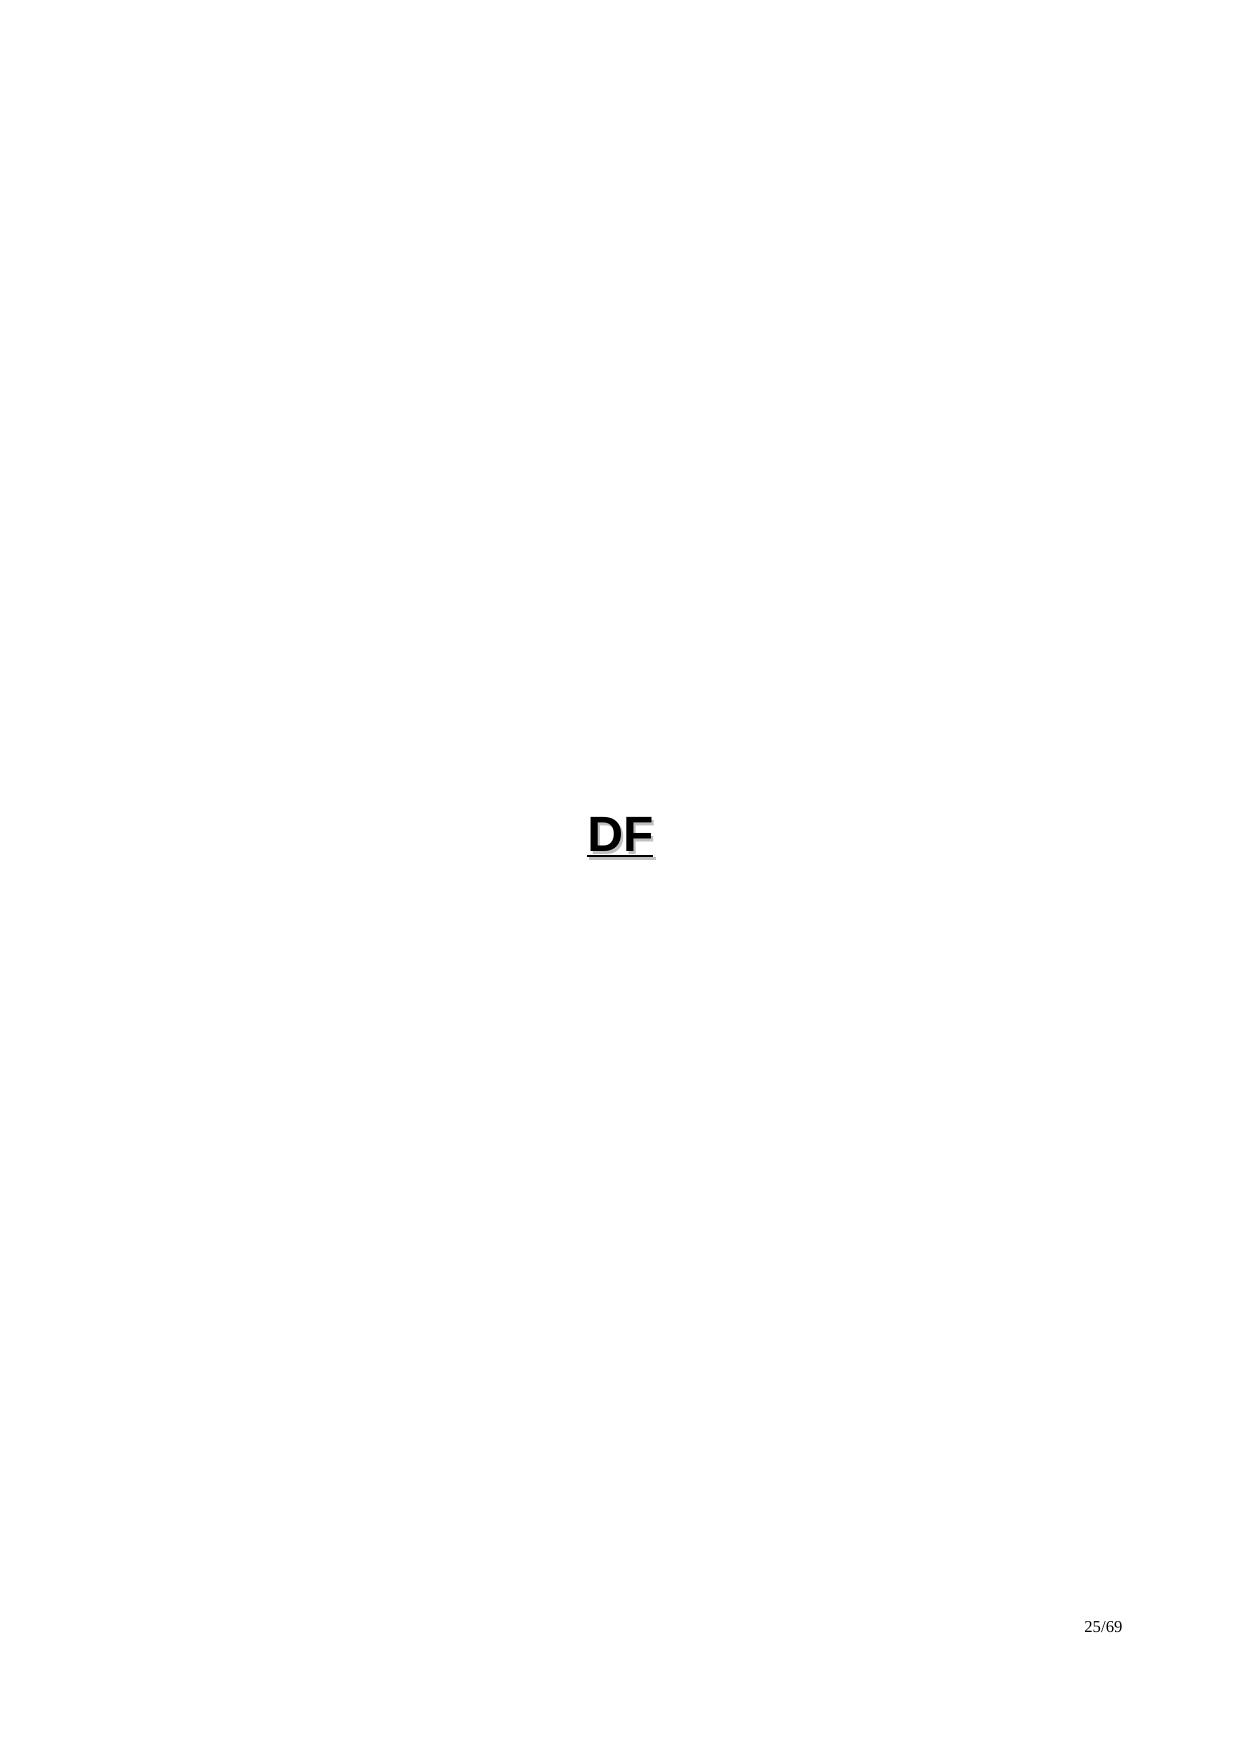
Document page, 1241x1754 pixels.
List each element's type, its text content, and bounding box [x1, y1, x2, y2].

subtitle DF [118, 805, 1122, 862]
